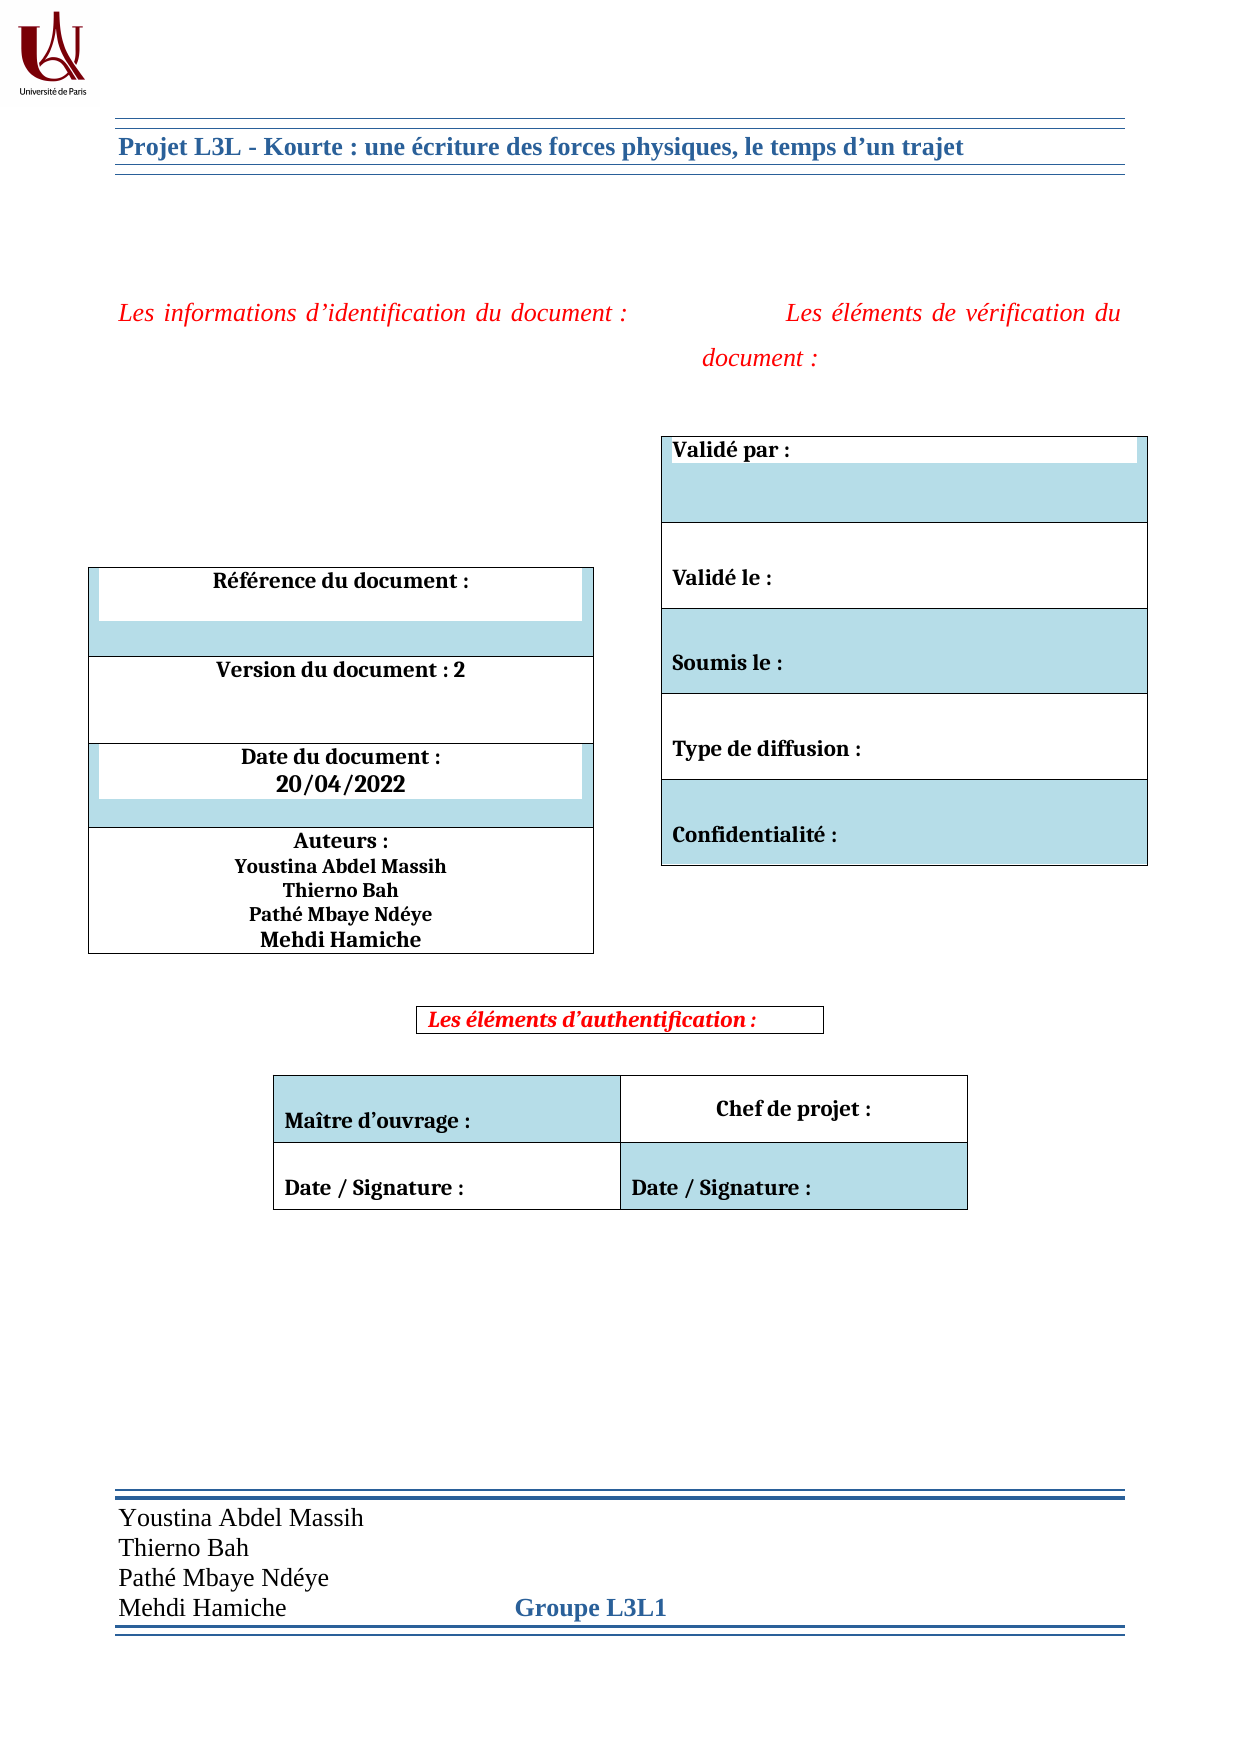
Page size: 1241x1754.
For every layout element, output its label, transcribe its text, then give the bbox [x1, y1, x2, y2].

table_cell Soumis le : [662, 609, 1147, 693]
table_cell Validé le : [662, 523, 1147, 607]
table_header Référence du document : [89, 568, 593, 656]
table_cell Date du document : 20/04/2022 [89, 744, 593, 827]
picture [0, 0, 101, 107]
table_cell Version du document : 2 [89, 657, 593, 742]
table_cell Date / Signature : [274, 1143, 620, 1209]
text Les informations d’identification du document : Les éléments de vérification du document : [118, 297, 1122, 372]
table_header Chef de projet : [621, 1076, 967, 1142]
table_cell Confidentialité : [662, 780, 1147, 864]
table_header Maître d’ouvrage : [274, 1076, 620, 1142]
table_cell Type de diffusion : [662, 694, 1147, 779]
table_cell Date / Signature : [621, 1143, 967, 1209]
table_header Validé par : [662, 437, 1147, 522]
